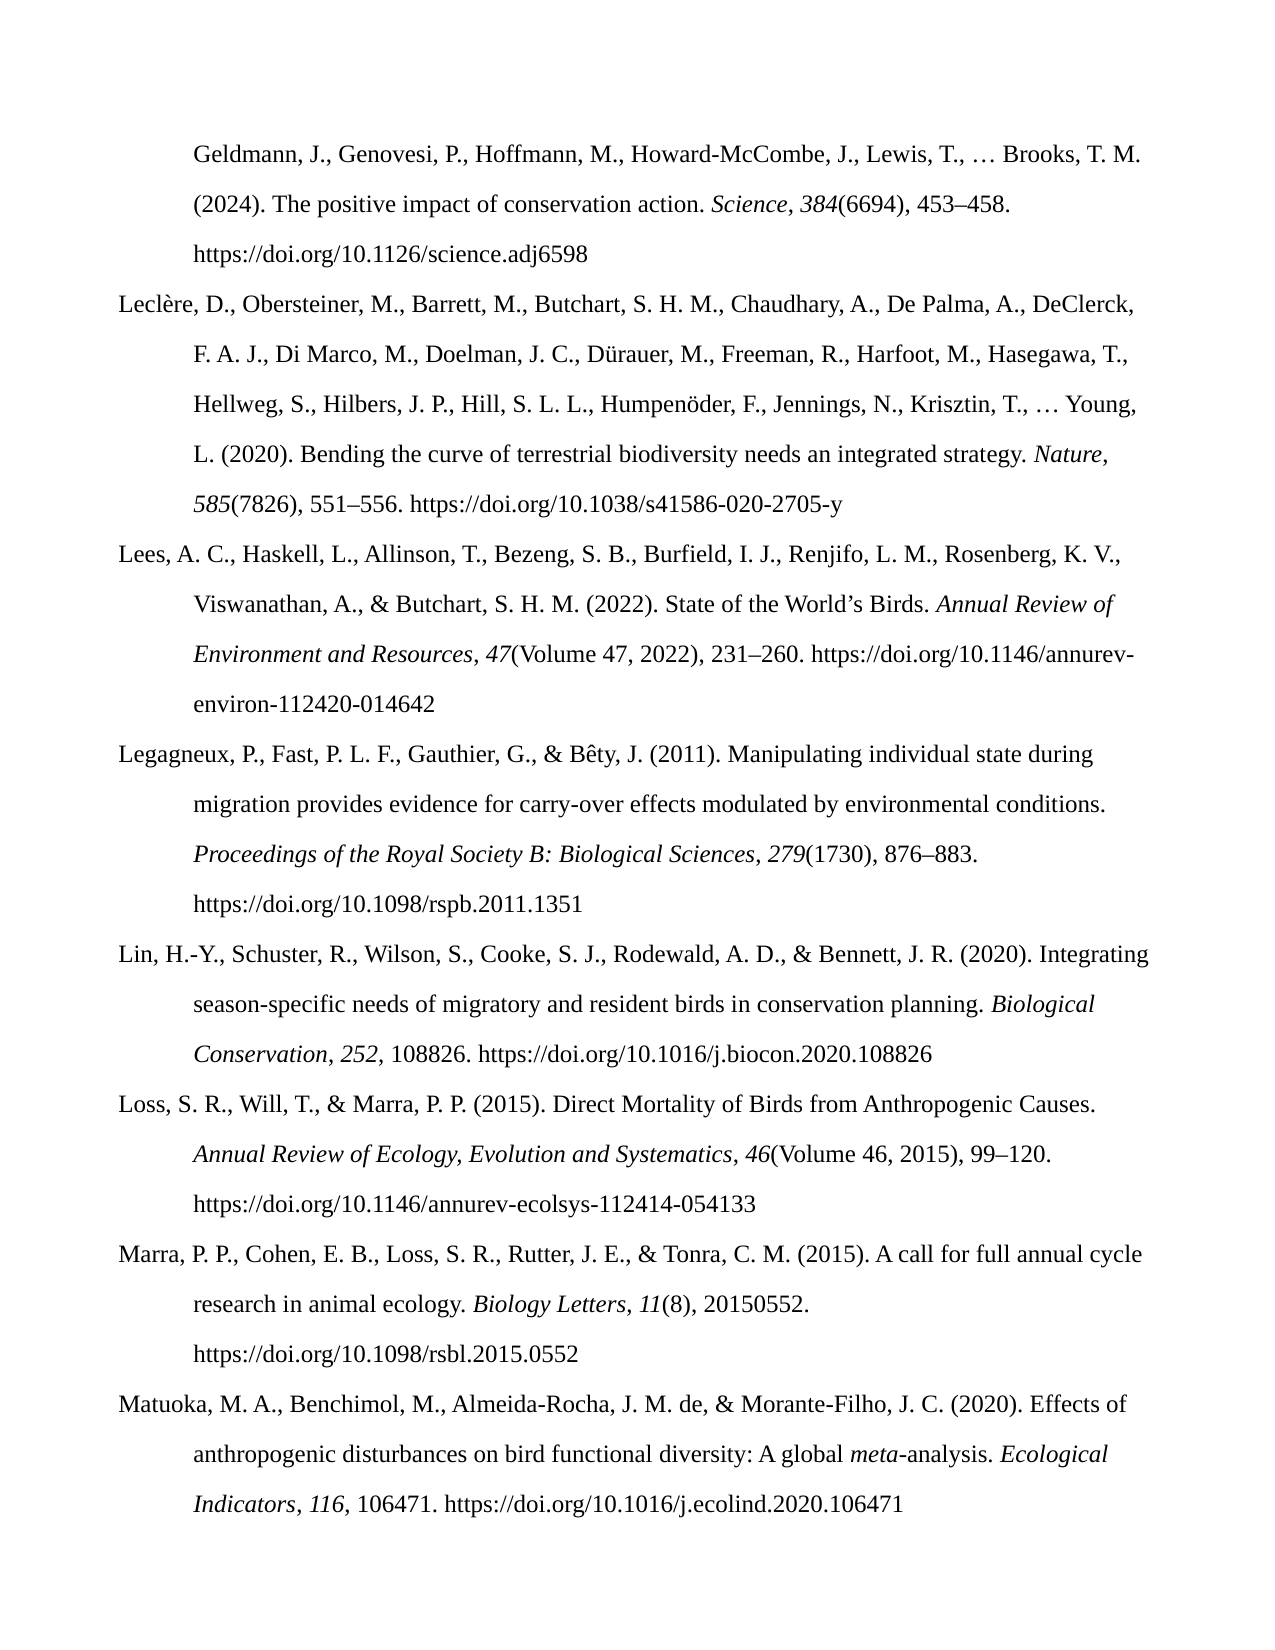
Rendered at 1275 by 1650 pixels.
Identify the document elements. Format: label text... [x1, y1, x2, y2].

text Leclère, D., Obersteiner, M., Barrett, M., Butchart, S. H. M., Chaudhary, A., De Palma, A., DeClerck, F. A. J., Di Marco, M., Doelman, J. C., Dürauer, M., Freeman, R., Harfoot, M., Hasegawa, T., Hellweg, S., Hilbers, J. P., Hill, S. L. L., Humpenöder, F., Jennings, N., Krisztin, T., … Young, L. (2020). Bending the curve of terrestrial biodiversity needs an integrated strategy. Nature, 585(7826), 551–556. https://doi.org/10.1038/s41586-020-2705-y [118, 268, 1157, 518]
text Lees, A. C., Haskell, L., Allinson, T., Bezeng, S. B., Burfield, I. J., Renjifo, L. M., Rosenberg, K. V., Viswanathan, A., & Butchart, S. H. M. (2022). State of the World’s Birds. Annual Review of Environment and Resources, 47(Volume 47, 2022), 231–260. https://doi.org/10.1146/annurev-environ-112420-014642 [118, 518, 1157, 718]
text Marra, P. P., Cohen, E. B., Loss, S. R., Rutter, J. E., & Tonra, C. M. (2015). A call for full annual cycle research in animal ecology. Biology Letters, 11(8), 20150552. https://doi.org/10.1098/rsbl.2015.0552 [118, 1218, 1157, 1368]
text Geldmann, J., Genovesi, P., Hoffmann, M., Howard-McCombe, J., Lewis, T., … Brooks, T. M. (2024). The positive impact of conservation action. Science, 384(6694), 453–458. https://doi.org/10.1126/science.adj6598 [118, 118, 1157, 268]
text Lin, H.-Y., Schuster, R., Wilson, S., Cooke, S. J., Rodewald, A. D., & Bennett, J. R. (2020). Integrating season-specific needs of migratory and resident birds in conservation planning. Biological Conservation, 252, 108826. https://doi.org/10.1016/j.biocon.2020.108826 [118, 918, 1157, 1068]
text Legagneux, P., Fast, P. L. F., Gauthier, G., & Bêty, J. (2011). Manipulating individual state during migration provides evidence for carry-over effects modulated by environmental conditions. Proceedings of the Royal Society B: Biological Sciences, 279(1730), 876–883. https://doi.org/10.1098/rspb.2011.1351 [118, 718, 1157, 918]
text Matuoka, M. A., Benchimol, M., Almeida-Rocha, J. M. de, & Morante-Filho, J. C. (2020). Effects of anthropogenic disturbances on bird functional diversity: A global meta-analysis. Ecological Indicators, 116, 106471. https://doi.org/10.1016/j.ecolind.2020.106471 [118, 1368, 1157, 1518]
text Loss, S. R., Will, T., & Marra, P. P. (2015). Direct Mortality of Birds from Anthropogenic Causes. Annual Review of Ecology, Evolution and Systematics, 46(Volume 46, 2015), 99–120. https://doi.org/10.1146/annurev-ecolsys-112414-054133 [118, 1068, 1157, 1218]
